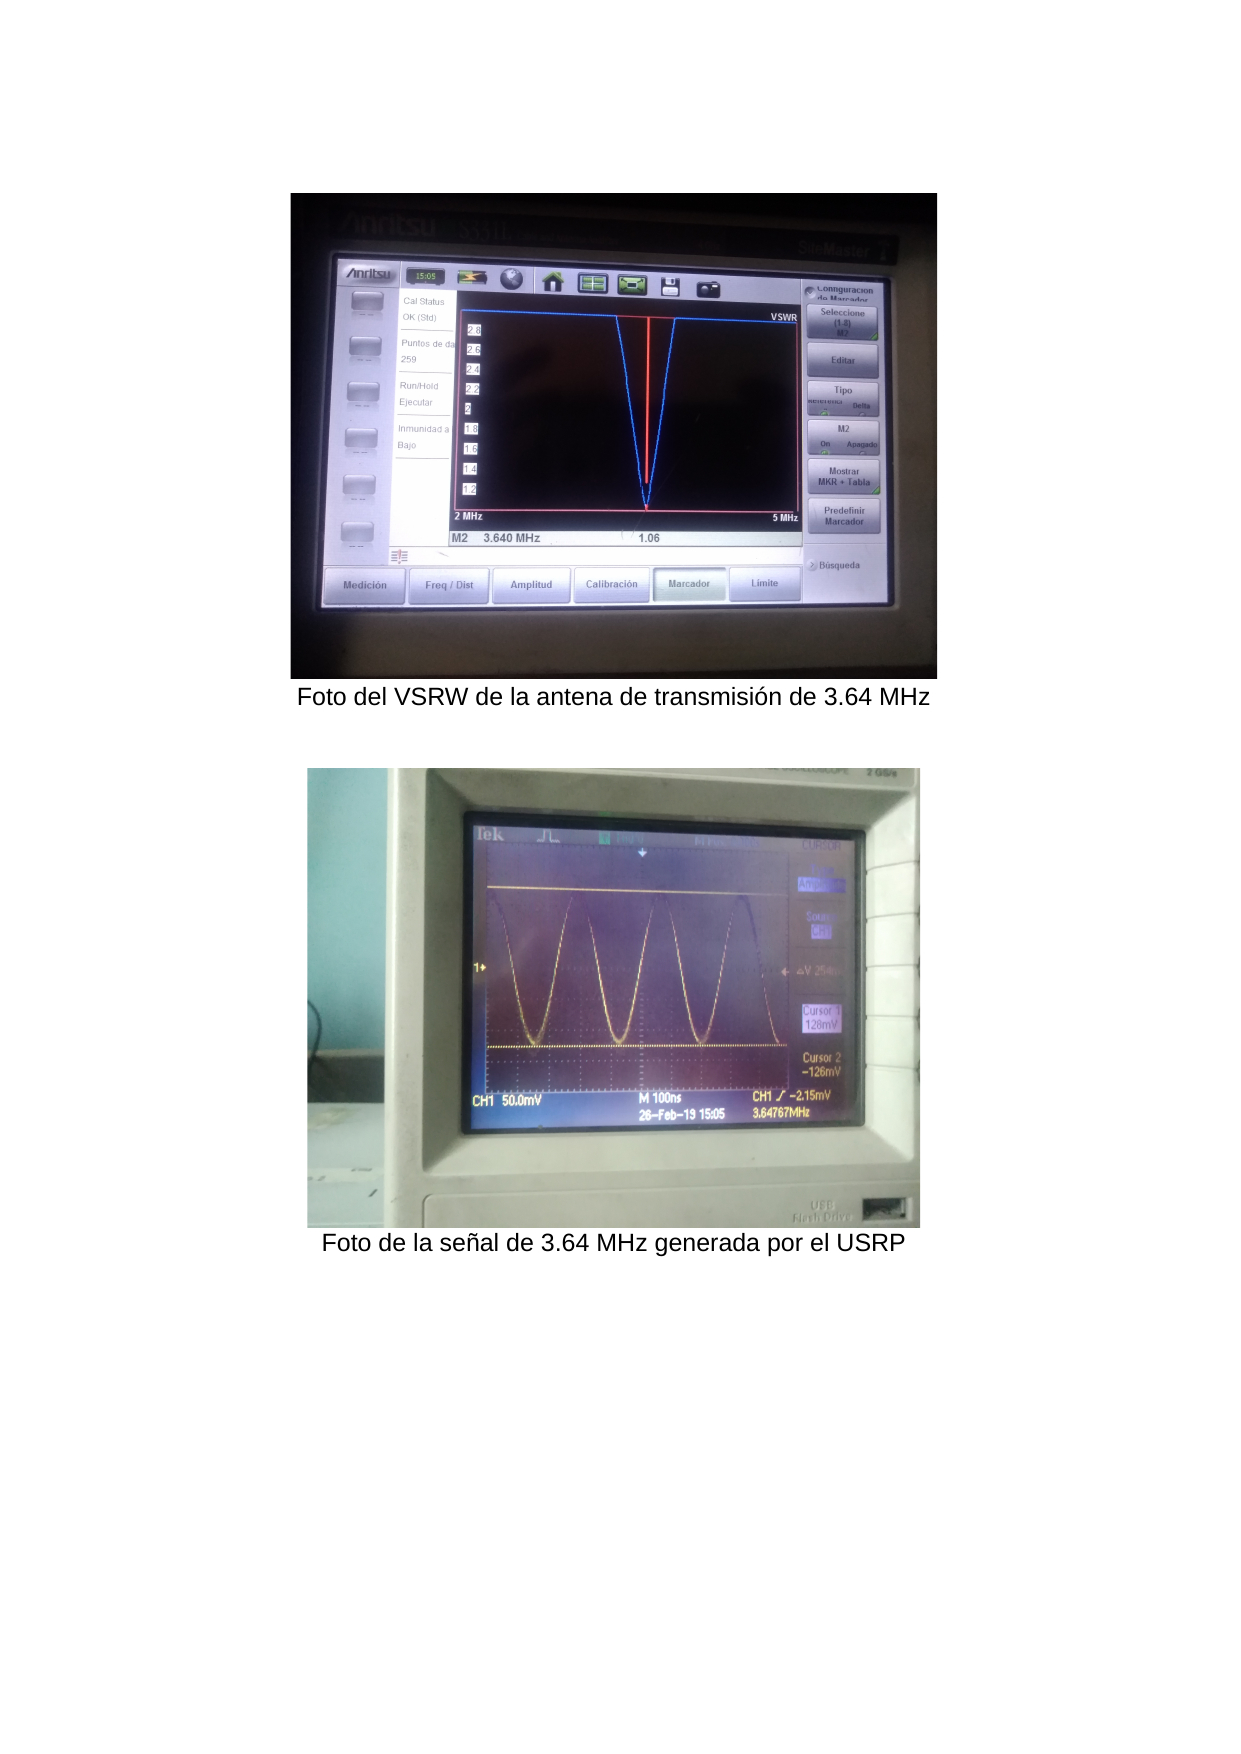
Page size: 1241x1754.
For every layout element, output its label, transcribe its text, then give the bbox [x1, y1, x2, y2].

picture [290, 193, 938, 679]
picture [307, 768, 921, 1228]
text Foto del VSRW de la antena de transmisión de 3.64 MHz [162, 682, 1065, 711]
text Foto de la señal de 3.64 MHz generada por el USRP [162, 1228, 1065, 1257]
